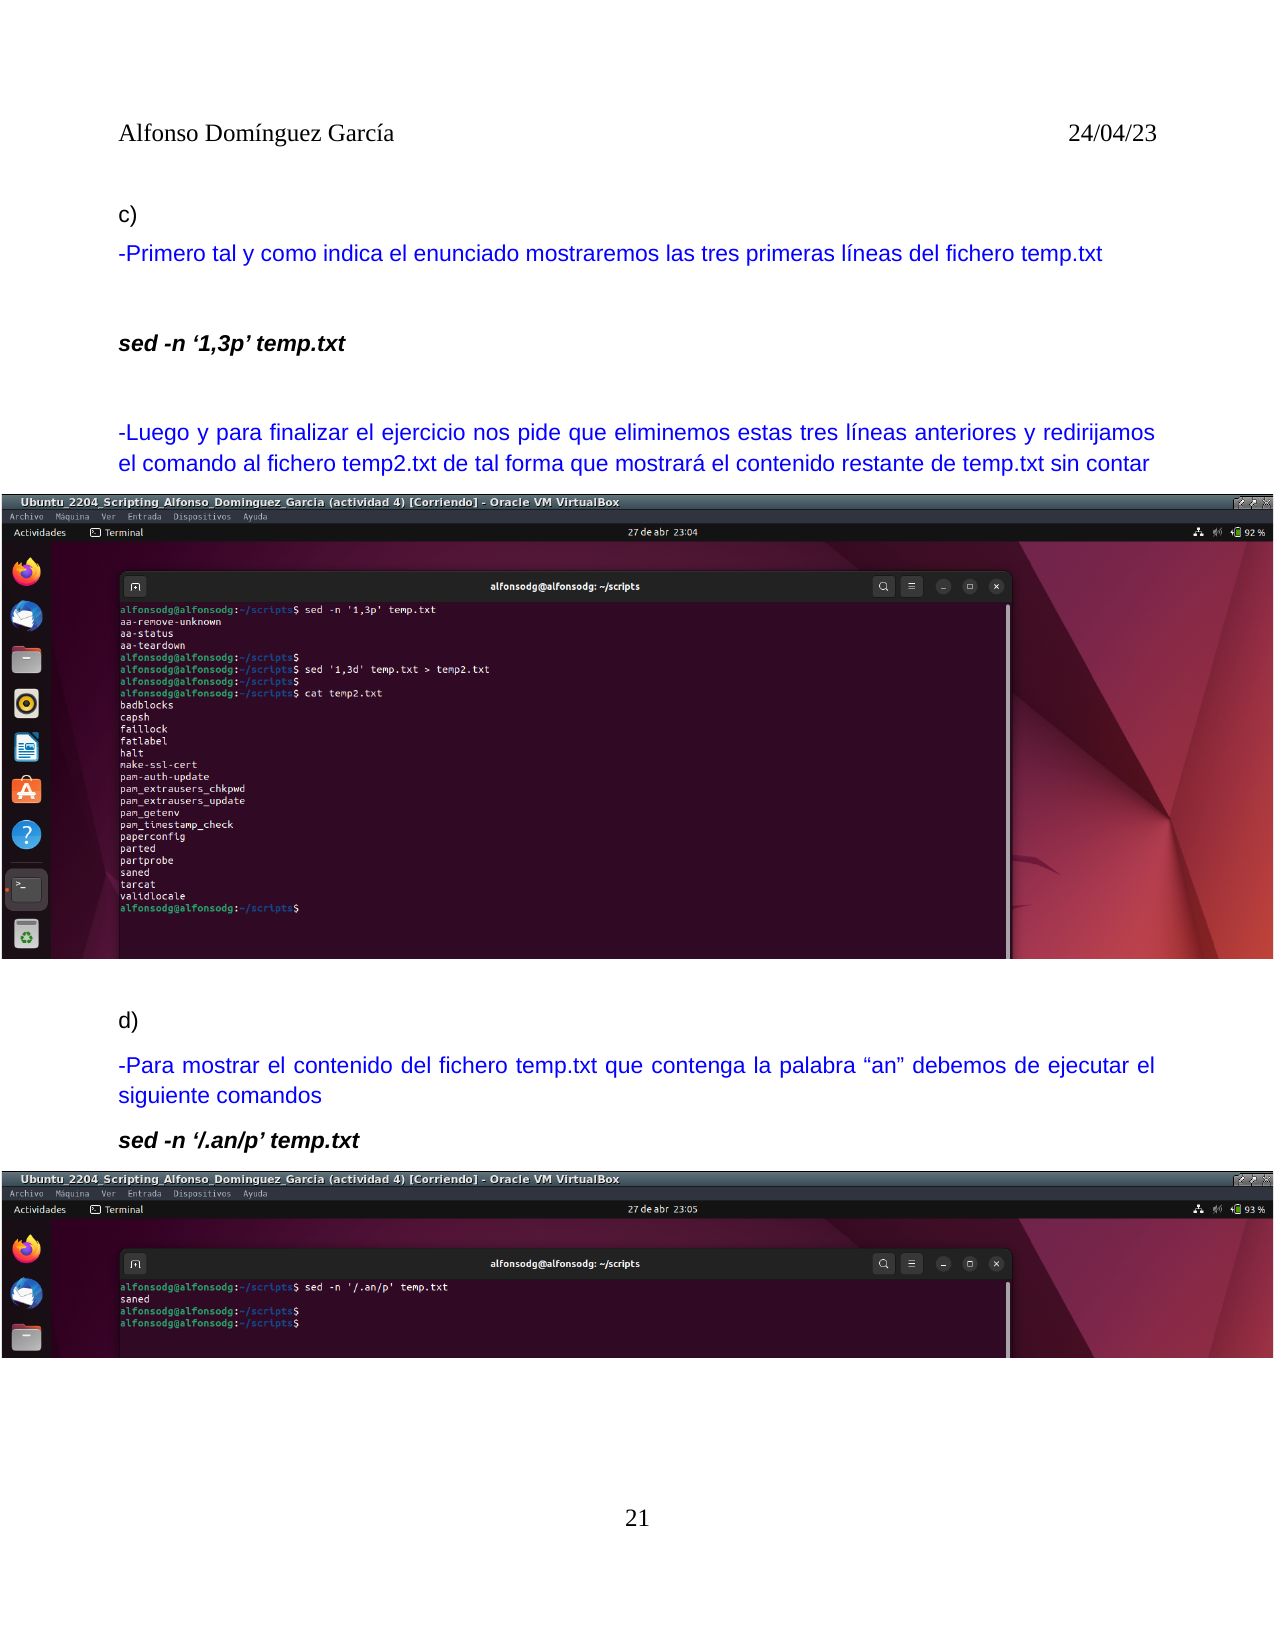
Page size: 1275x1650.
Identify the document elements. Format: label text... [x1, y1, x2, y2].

text -Primero tal y como indica el enunciado mostraremos las tres primeras líneas del fichero temp.txt [118, 240, 1157, 267]
picture [1, 494, 1274, 959]
text d) [118, 1007, 1157, 1033]
picture [1, 1171, 1274, 1358]
text sed -n ‘/.an/p’ temp.txt [118, 1127, 1157, 1153]
subtitle c) [118, 201, 1157, 228]
text -Para mostrar el contenido del fichero temp.txt que contenga la palabra “an” debemos de ejecutar el siguiente comandos [118, 1052, 1157, 1108]
text -Luego y para finalizar el ejercicio nos pide que eliminemos estas tres líneas anteriores y redirijamos el comando al fichero temp2.txt de tal forma que mostrará el contenido restante de temp.txt sin contar [118, 419, 1157, 476]
text sed -n ‘1,3p’ temp.txt [118, 330, 1157, 356]
